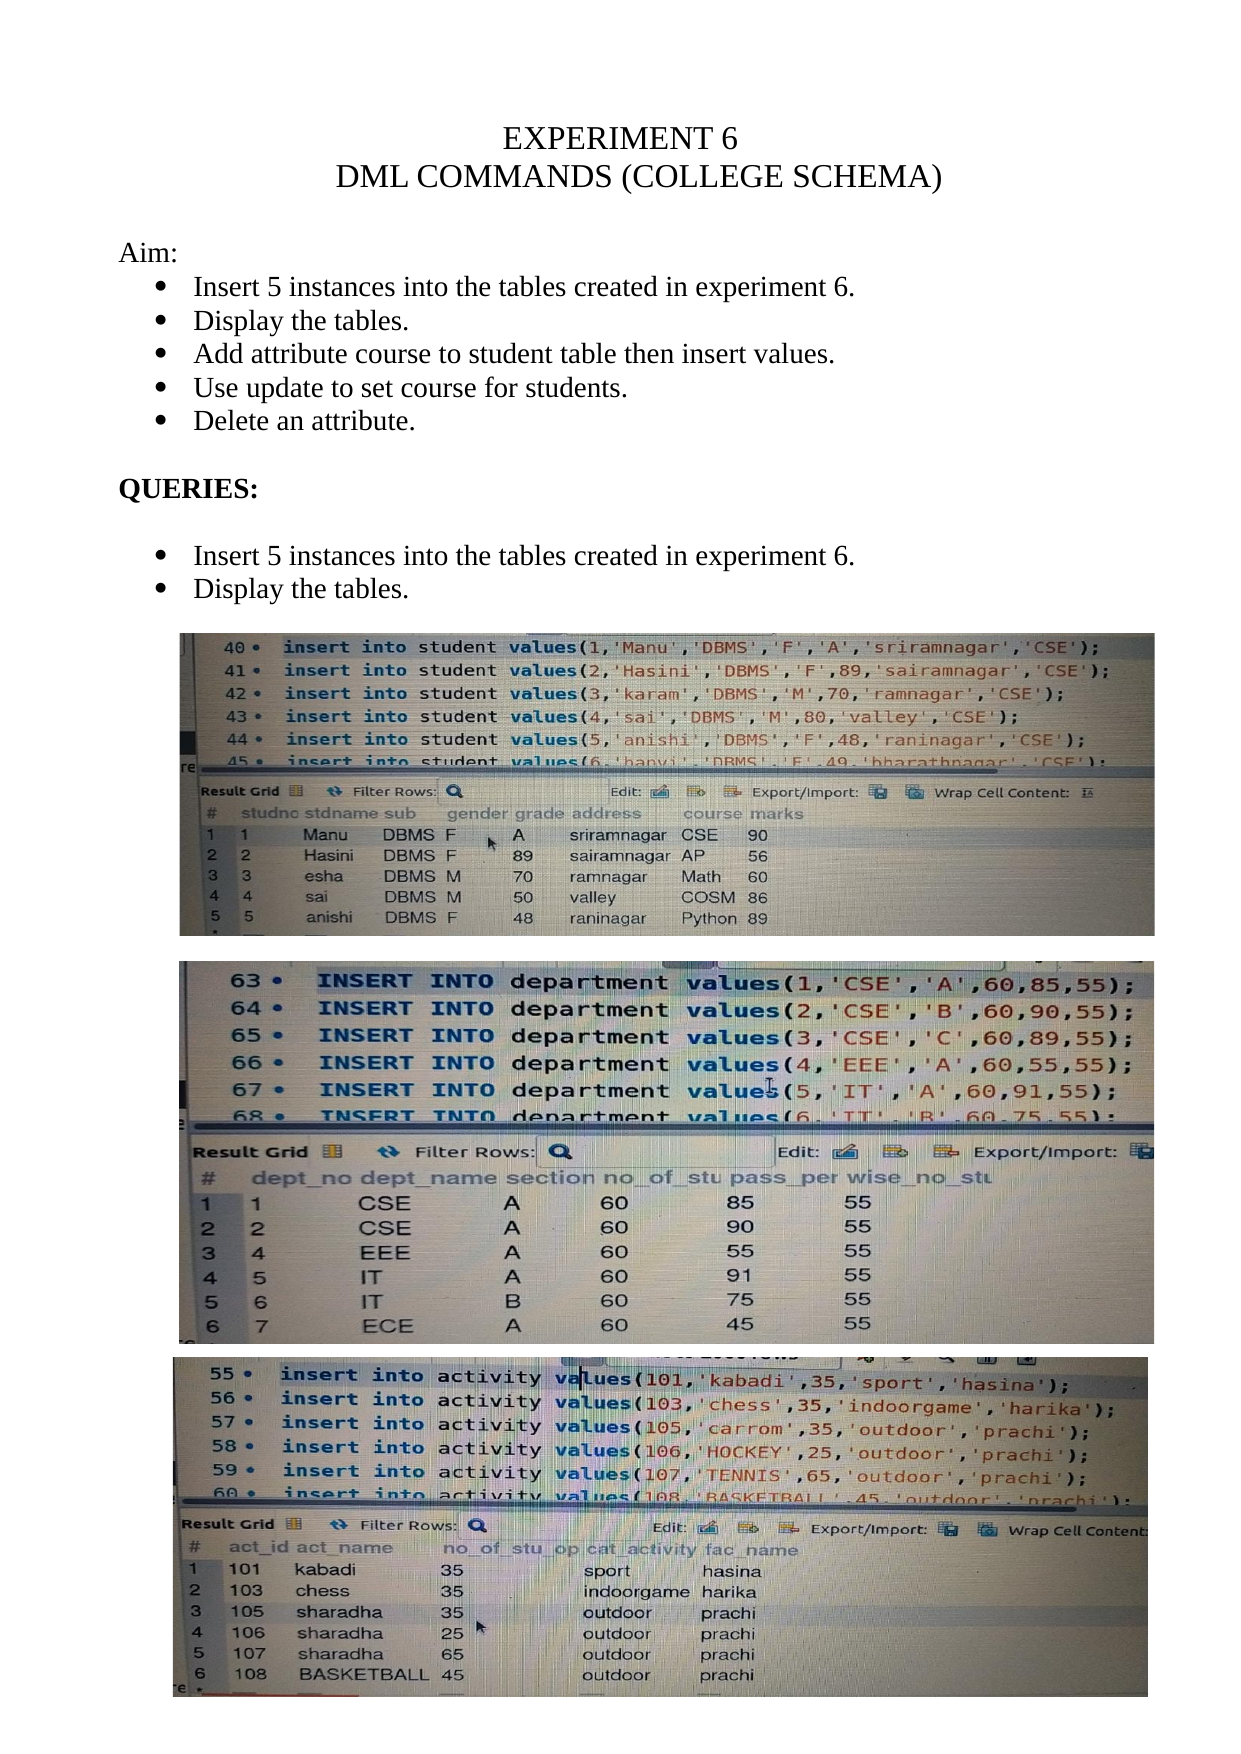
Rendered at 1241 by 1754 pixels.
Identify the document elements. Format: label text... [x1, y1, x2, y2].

text EXPERIMENT 6 [118, 118, 1122, 156]
text Aim: [118, 235, 1122, 269]
picture [172, 1357, 1148, 1697]
list Delete an attribute. [156, 403, 1122, 437]
list Insert 5 instances into the tables created in experiment 6. [156, 538, 1122, 571]
list Add attribute course to student table then insert values. [156, 336, 1122, 370]
list Display the tables. [156, 571, 1122, 605]
picture [179, 961, 1155, 1344]
picture [179, 633, 1155, 936]
list Use update to set course for students. [156, 370, 1122, 403]
list Insert 5 instances into the tables created in experiment 6. [156, 269, 1122, 303]
list QUERIES: [118, 471, 1122, 504]
list Display the tables. [156, 303, 1122, 336]
text DML COMMANDS (COLLEGE SCHEMA) [156, 156, 1122, 195]
